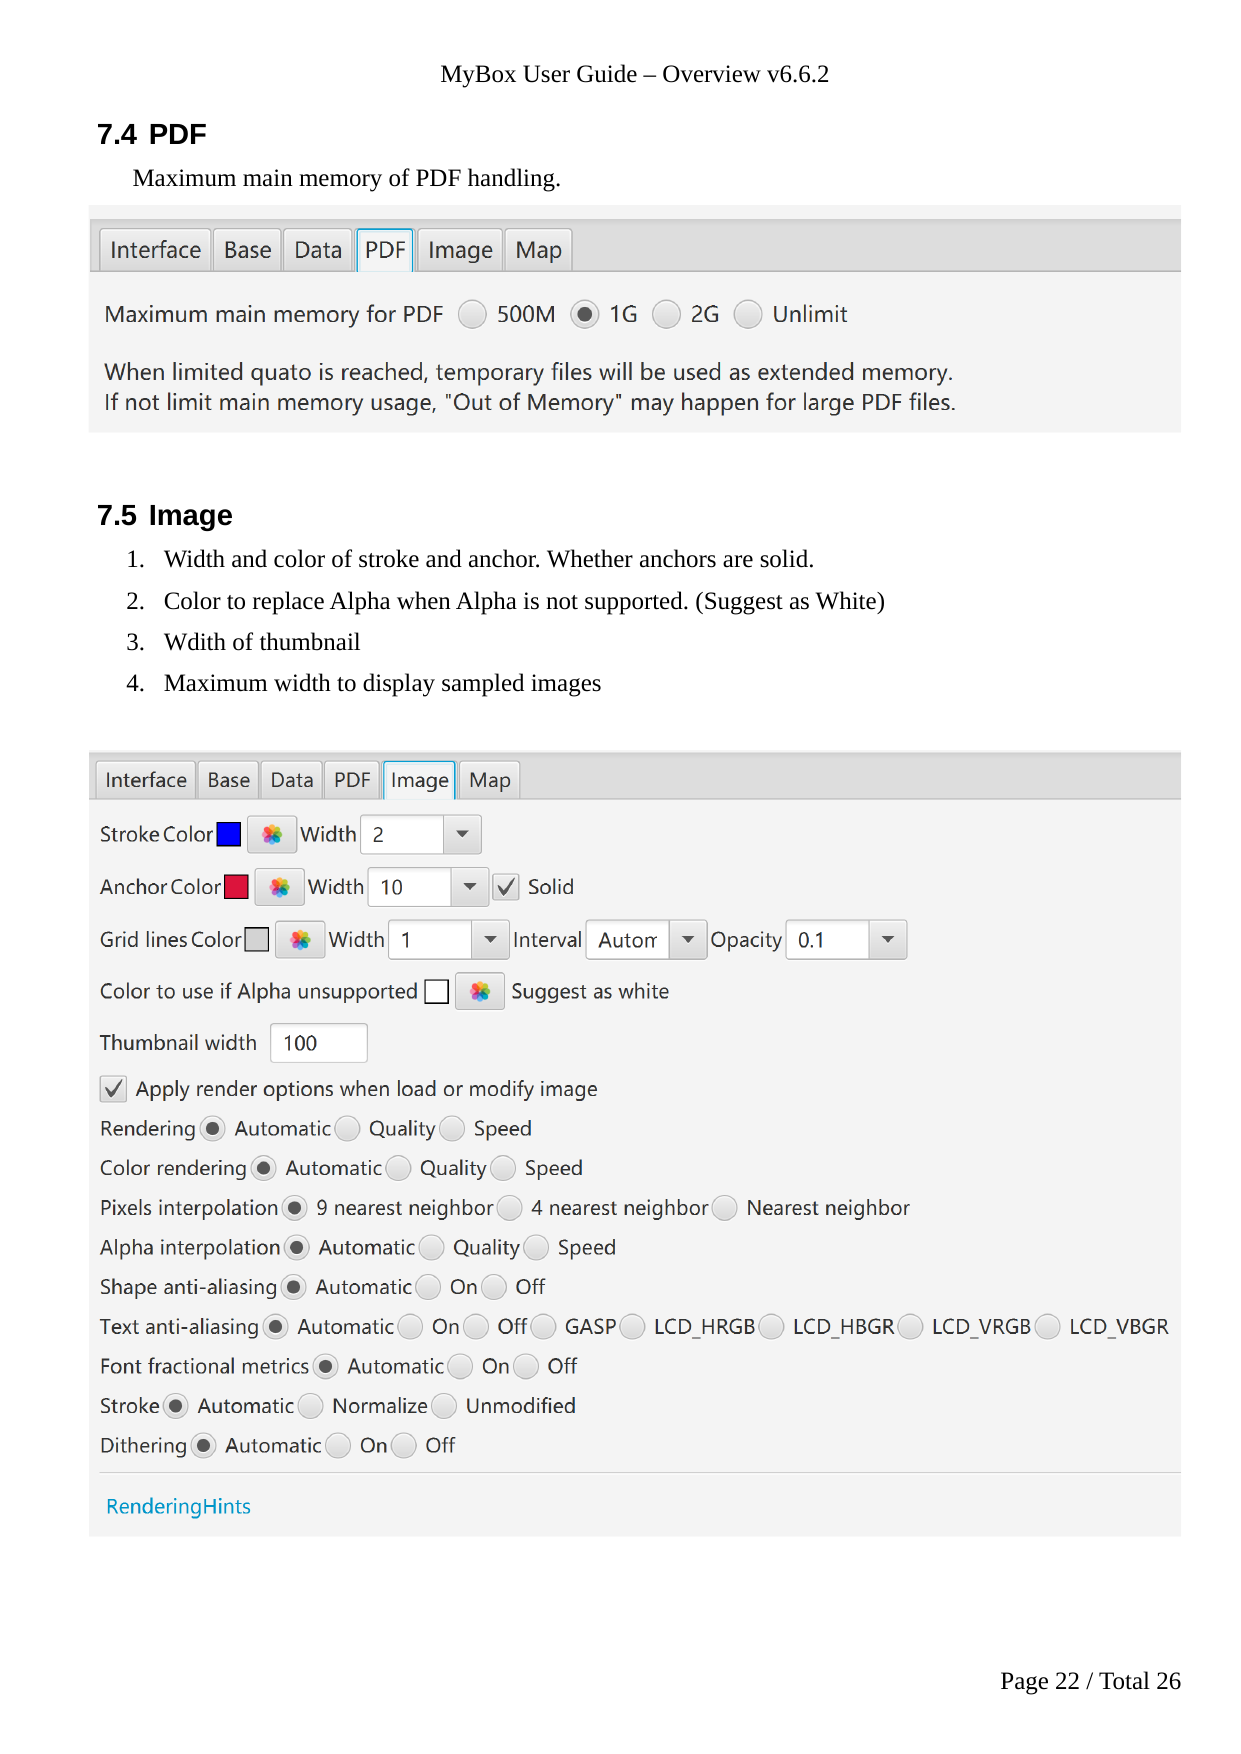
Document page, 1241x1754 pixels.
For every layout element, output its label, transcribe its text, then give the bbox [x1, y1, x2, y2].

picture [88, 204, 1182, 433]
list Wdith of thumbnail [126, 627, 1181, 656]
subtitle PDF [88, 117, 1181, 151]
list Color to replace Alpha when Alpha is not supported. (Suggest as White) [126, 586, 1181, 614]
list Maximum width to display sampled images [126, 668, 1181, 697]
list Width and color of stroke and anchor. Whether anchors are solid. [126, 544, 1181, 573]
text Maximum main memory of PDF handling. [88, 163, 1181, 192]
subtitle Image [88, 498, 1181, 532]
picture [88, 750, 1182, 1537]
